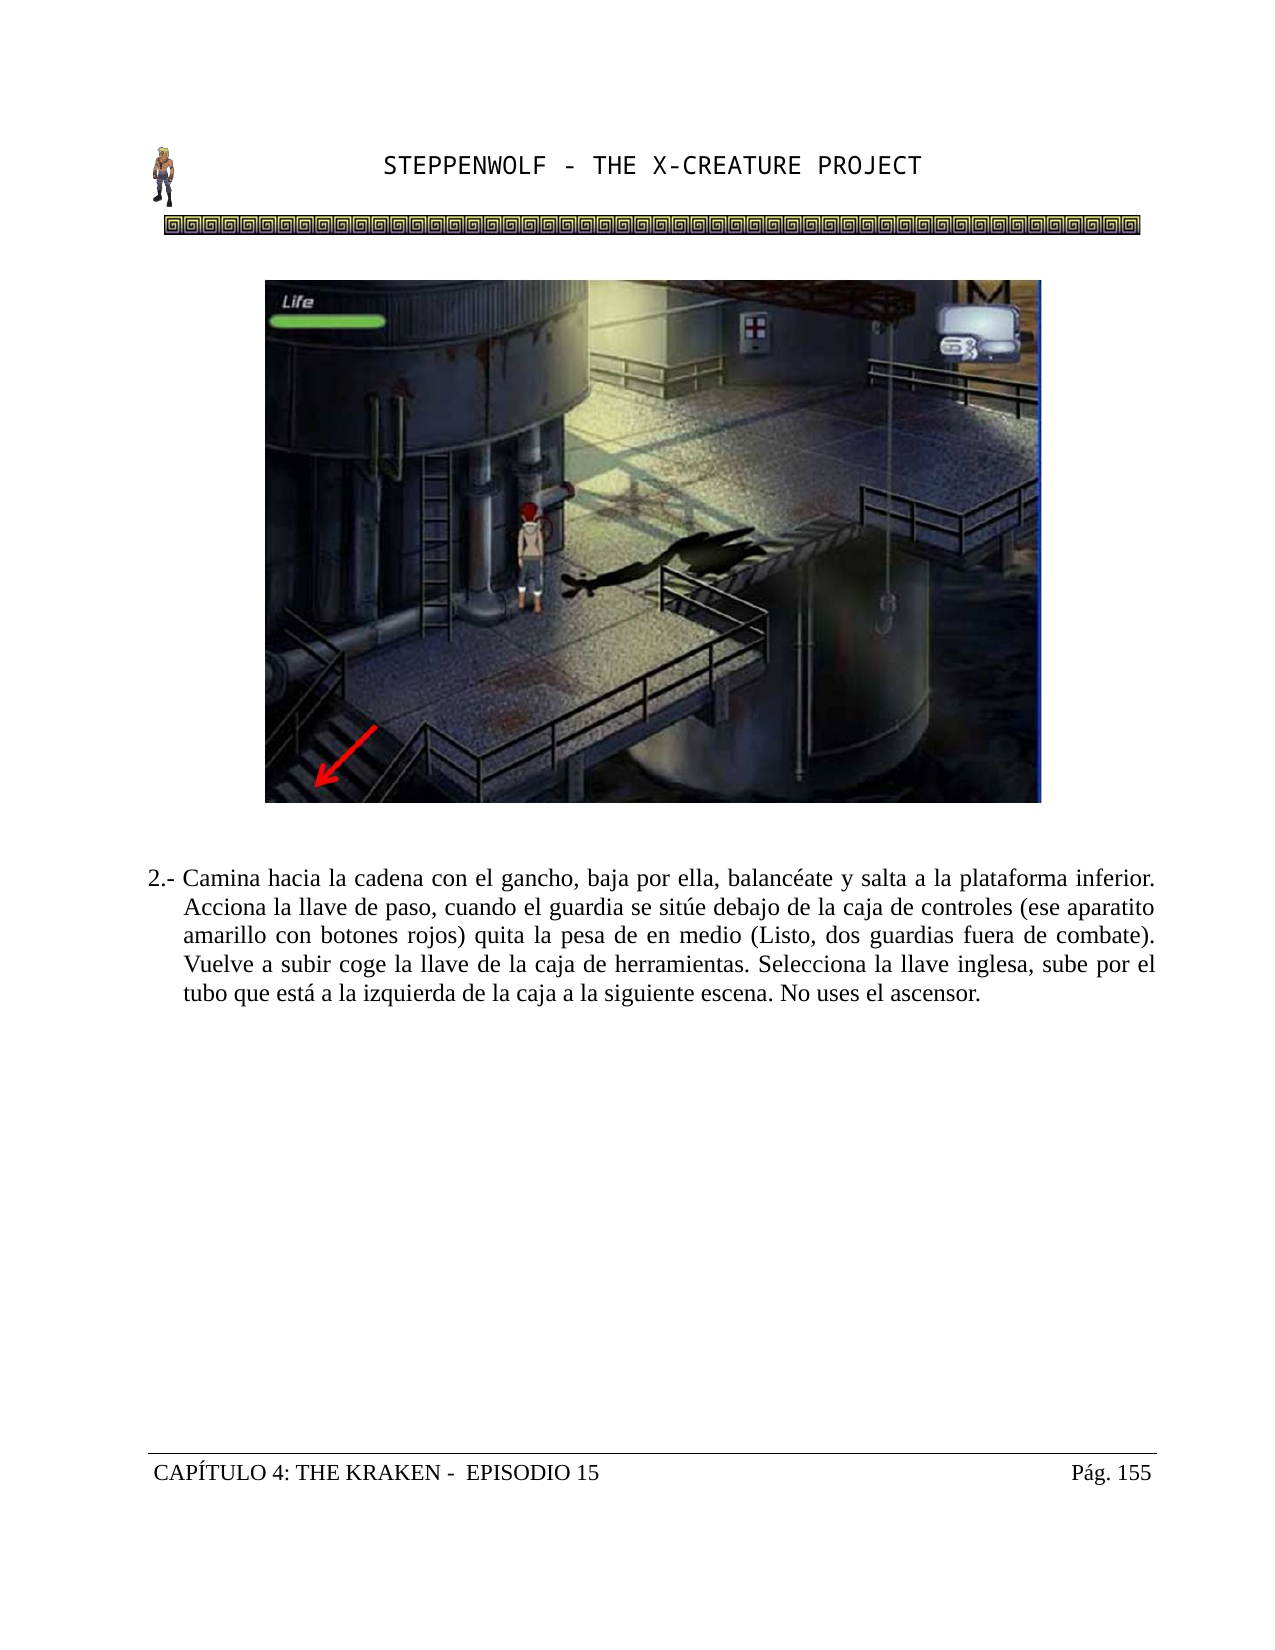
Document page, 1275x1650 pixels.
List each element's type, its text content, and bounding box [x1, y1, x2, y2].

text 2.- Camina hacia la cadena con el gancho, baja por ella, balancéate y salta a la plataforma inferior. Acciona la llave de paso, cuando el guardia se sitúe debajo de la caja de controles (ese aparatito amarillo con botones rojos) quita la pesa de en medio (Listo, dos guardias fuera de combate). Vuelve a subir coge la llave de la caja de herramientas. Selecciona la llave inglesa, sube por el tubo que está a la izquierda de la caja a la siguiente escena. No uses el ascensor. [148, 863, 1157, 1007]
picture [164, 215, 1141, 235]
picture [264, 279, 1042, 811]
picture [147, 147, 181, 207]
